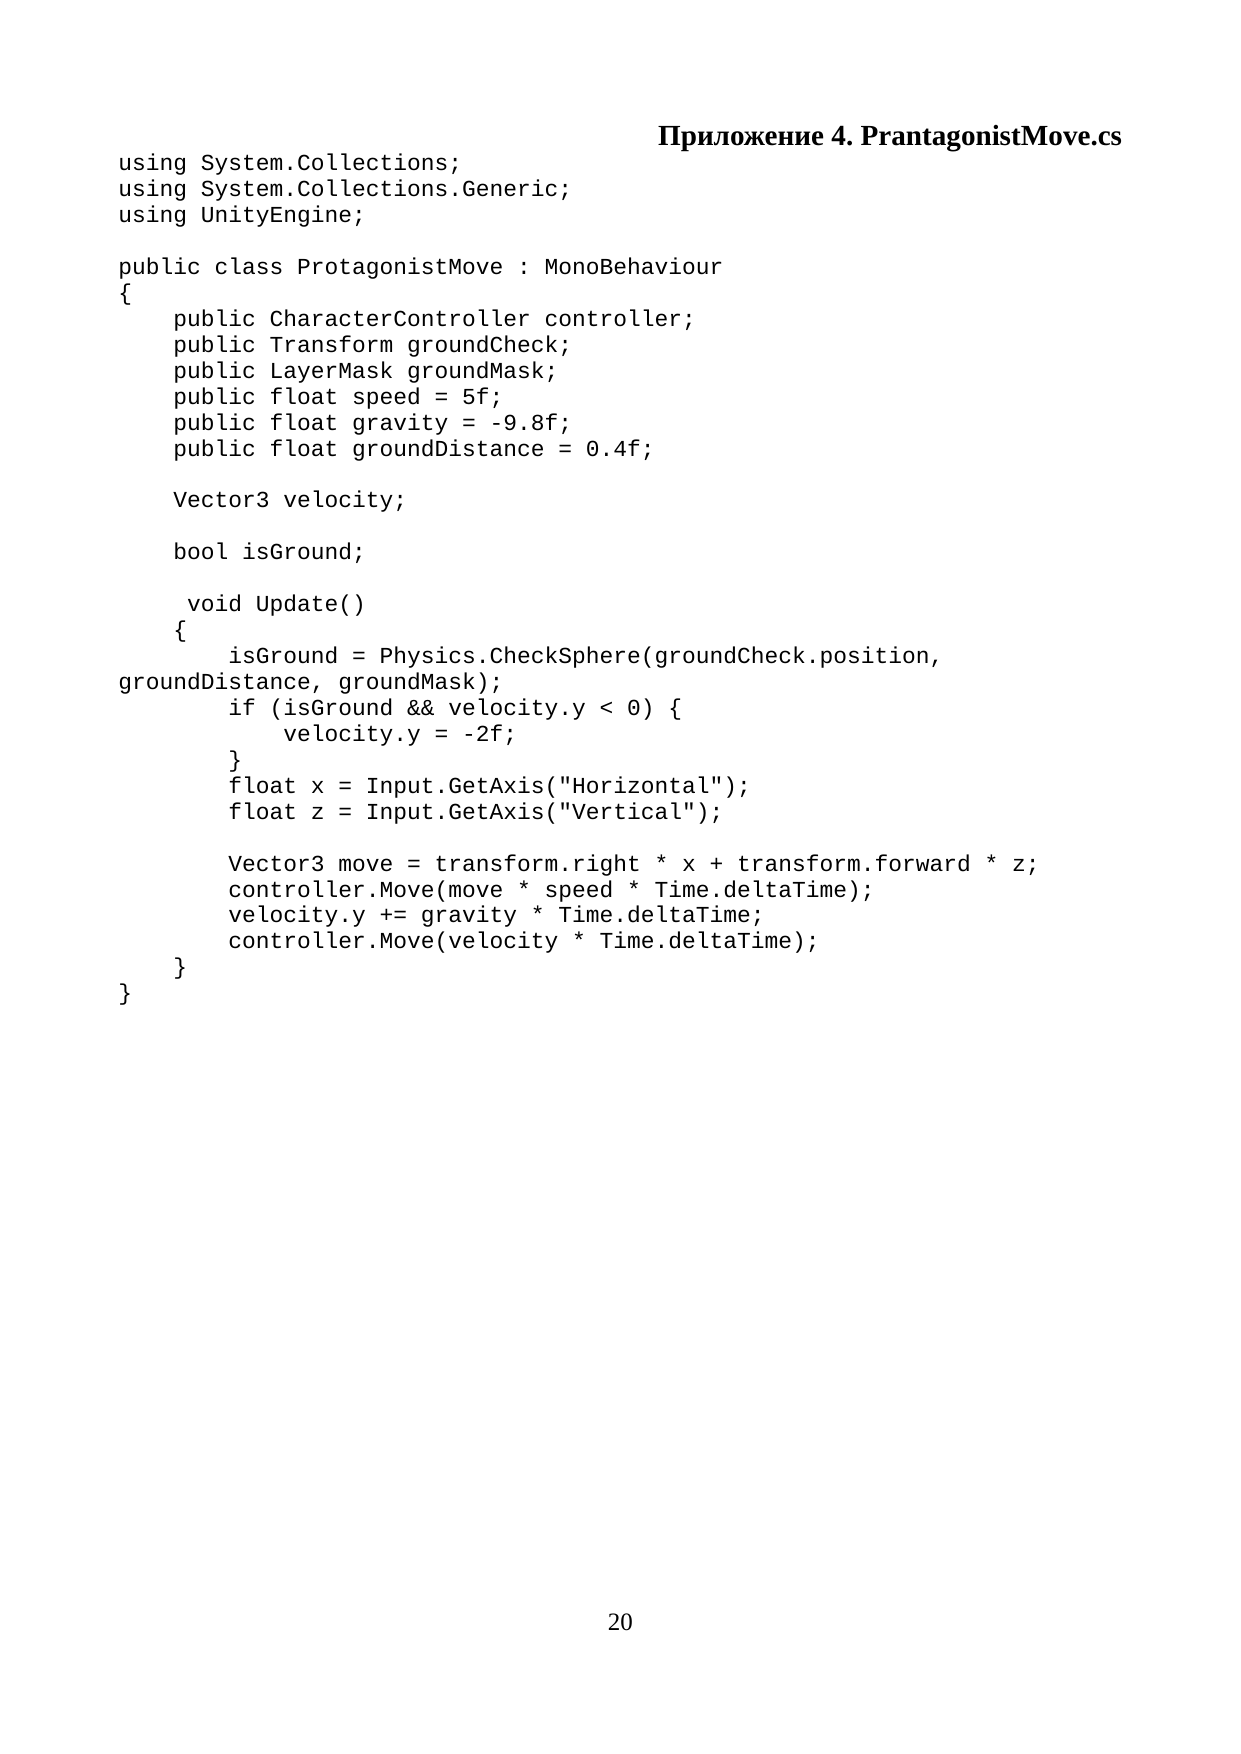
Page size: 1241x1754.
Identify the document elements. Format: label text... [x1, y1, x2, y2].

text } [118, 956, 1122, 982]
text public LayerMask groundMask; [118, 359, 1122, 385]
text if (isGround && velocity.y < 0) { [118, 696, 1122, 722]
text isGround = Physics.CheckSphere(groundCheck.position, groundDistance, groundMask); [118, 644, 1122, 696]
text Vector3 move = transform.right * x + transform.forward * z; [118, 852, 1122, 878]
text public CharacterController controller; [118, 307, 1122, 333]
text public Transform groundCheck; [118, 333, 1122, 359]
text using System.Collections.Generic; [118, 178, 1122, 203]
text public float speed = 5f; [118, 385, 1122, 411]
text using System.Collections; [118, 152, 1122, 178]
text { [118, 281, 1122, 307]
text controller.Move(move * speed * Time.deltaTime); [118, 878, 1122, 904]
text { [118, 618, 1122, 644]
text velocity.y = -2f; [118, 722, 1122, 748]
text void Update() [118, 593, 1122, 618]
text public float gravity = -9.8f; [118, 411, 1122, 437]
text Vector3 velocity; [118, 489, 1122, 515]
text float z = Input.GetAxis("Vertical"); [118, 800, 1122, 826]
text } [118, 748, 1122, 774]
text controller.Move(velocity * Time.deltaTime); [118, 930, 1122, 956]
text float x = Input.GetAxis("Horizontal"); [118, 774, 1122, 800]
text } [118, 982, 1122, 1008]
text bool isGround; [118, 541, 1122, 567]
text Приложение 4. PrantagonistMove.cs [118, 118, 1122, 152]
text public class ProtagonistMove : MonoBehaviour [118, 255, 1122, 281]
text using UnityEngine; [118, 203, 1122, 229]
text public float groundDistance = 0.4f; [118, 437, 1122, 463]
text velocity.y += gravity * Time.deltaTime; [118, 904, 1122, 930]
